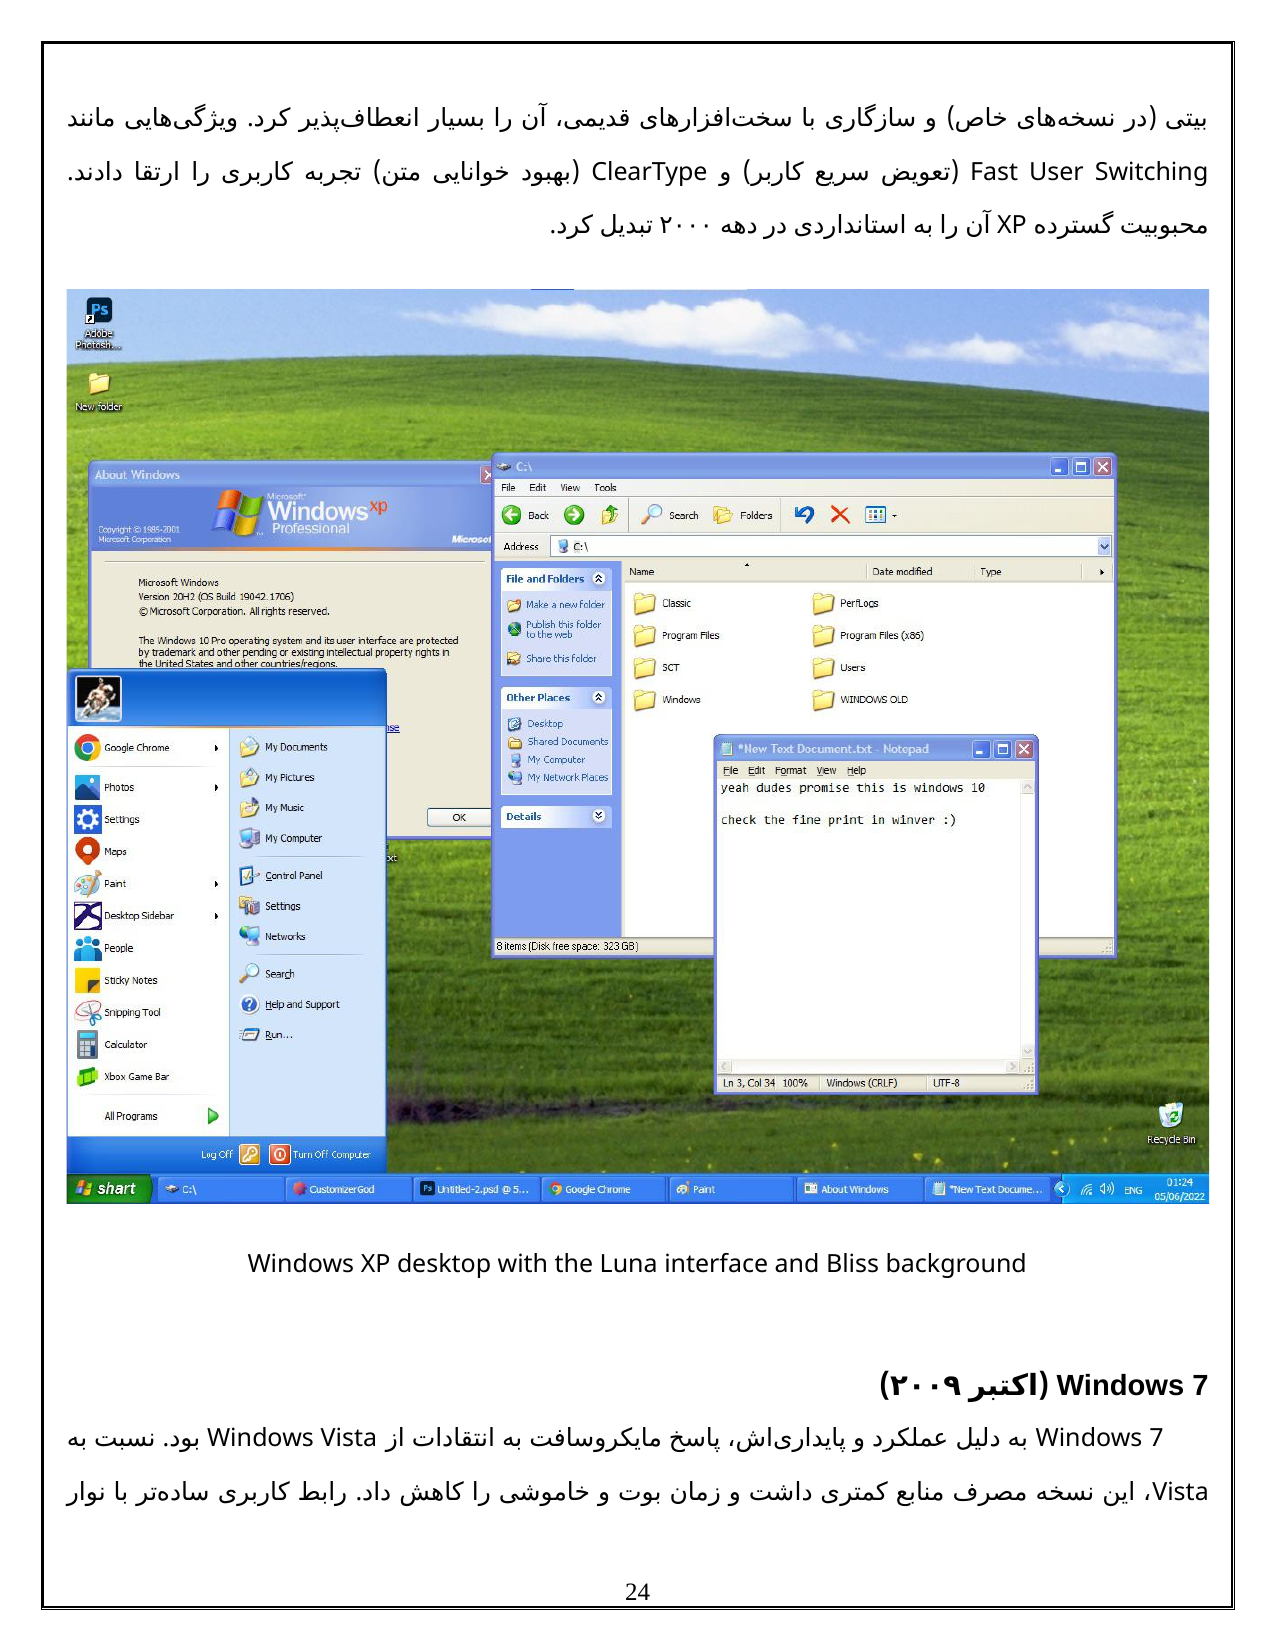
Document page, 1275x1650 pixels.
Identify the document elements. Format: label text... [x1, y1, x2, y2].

text Windows XP یکی از موفق‌ترین نسخه‌های ویندوز بود که خطوط مصرف‌کننده (Windows 9x) و حرفه‌ای (NT) را یکپارچه کرد. نسبت به Windows 2000، این نسخه رابط کاربری جذاب Luna را معرفی کرد که تجربه بصری را بهبود بخشید. پایداری بالا با هسته NT، Windows Error Reporting برای عیب‌یابی، و Device Manager بهبودیافته برای مدیریت سخت‌افزار، XP را برای خانه‌ها و ادارات ایده‌آل کرد. پشتیبانی از معماری ۶۴ بیتی (در نسخه‌های خاص) و سازگاری با سخت‌افزارهای قدیمی، آن را بسیار انعطاف‌پذیر کرد. ویژگی‌هایی مانند Fast User Switching (تعویض سریع کاربر) و ClearType (بهبود خوانایی متن) تجربه کاربری را ارتقا دادند. محبوبیت گسترده XP آن را به استانداردی در دهه ۲۰۰۰ تبدیل کرد. [66, 104, 1209, 243]
text Windows XP desktop with the Luna interface and Bliss background [66, 1204, 1209, 1280]
subtitle Windows 7 (اکتبر ۲۰۰۹) [66, 1368, 1209, 1407]
picture [66, 289, 1210, 1204]
text Windows 7 به دلیل عملکرد و پایداری‌اش، پاسخ مایکروسافت به انتقادات از Windows Vista بود. نسبت به Vista، این نسخه مصرف منابع کمتری داشت و زمان بوت و خاموشی را کاهش داد. رابط کاربری ساده‌تر با نوار وظیفه بهبودیافته امکان Pin کردن برنامه‌ها و پیش‌نمایش پنجره‌ها را فراهم کرد. ویژگی Snap برای مدیریت پنجره‌ها و پشتیبانی از صفحه‌نمایش لمسی، تعامل را ارتقا داد. Windows 7 همچنین Windows Defender را بهبود بخشید و Internet Explorer 8 را معرفی کرد. سازگاری گسترده با سخت‌افزارهای قدیمی و جدید، همراه با تجربه کاربری روان، Windows 7 را به یکی از محبوب‌ترین نسخه‌های ویندوز تبدیل کرد. [66, 1419, 1209, 1511]
text [66, 277, 1209, 289]
